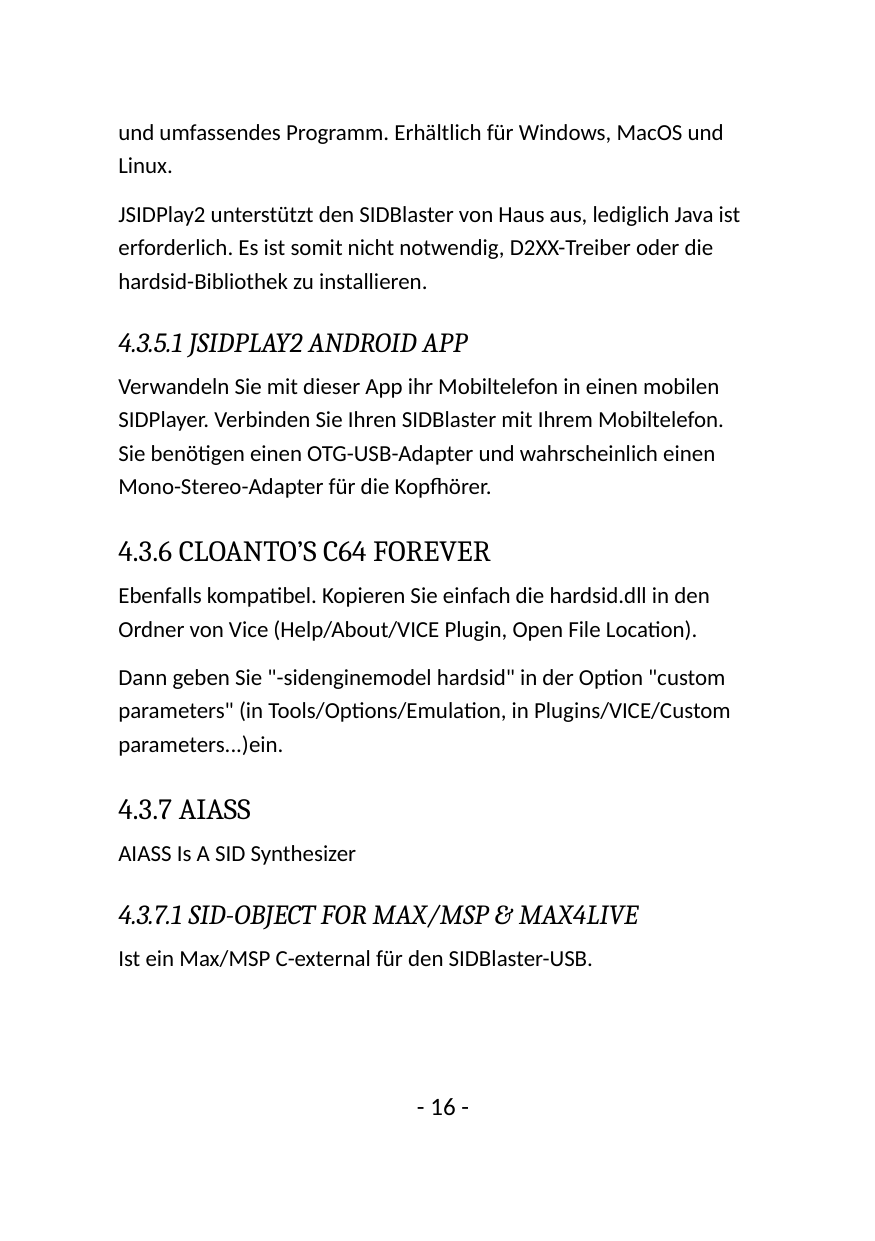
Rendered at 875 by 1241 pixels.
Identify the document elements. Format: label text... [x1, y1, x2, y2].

subtitle AIASS [118, 793, 756, 827]
subtitle JSIDPlay2 Android app [118, 327, 756, 359]
text Ebenfalls kompatibel. Kopieren Sie einfach die hardsid.dll in den Ordner von Vice (Help/About/VICE Plugin, Open File Location). [118, 581, 756, 643]
subtitle CloanTo’s C64 Forever [118, 535, 756, 569]
subtitle sid-object for Max/MSP & Max4Live [118, 900, 756, 932]
text AIASS Is A SID Synthesizer [118, 839, 756, 867]
text und umfassendes Programm. Erhältlich für Windows, MacOS und Linux. [118, 118, 756, 180]
text Verwandeln Sie mit dieser App ihr Mobiltelefon in einen mobilen SIDPlayer. Verbinden Sie Ihren SIDBlaster mit Ihrem Mobiltelefon. Sie benötigen einen OTG-USB-Adapter und wahrscheinlich einen Mono-Stereo-Adapter für die Kopfhörer. [118, 372, 756, 501]
text JSIDPlay2 unterstützt den SIDBlaster von Haus aus, lediglich Java ist erforderlich. Es ist somit nicht notwendig, D2XX-Treiber oder die hardsid-Bibliothek zu installieren. [118, 200, 756, 295]
text Dann geben Sie "-sidenginemodel hardsid" in der Option "custom parameters" (in Tools/Options/Emulation, in Plugins/VICE/Custom parameters...)ein. [118, 663, 756, 758]
text Ist ein Max/MSP C-external für den SIDBlaster-USB. [118, 944, 756, 972]
